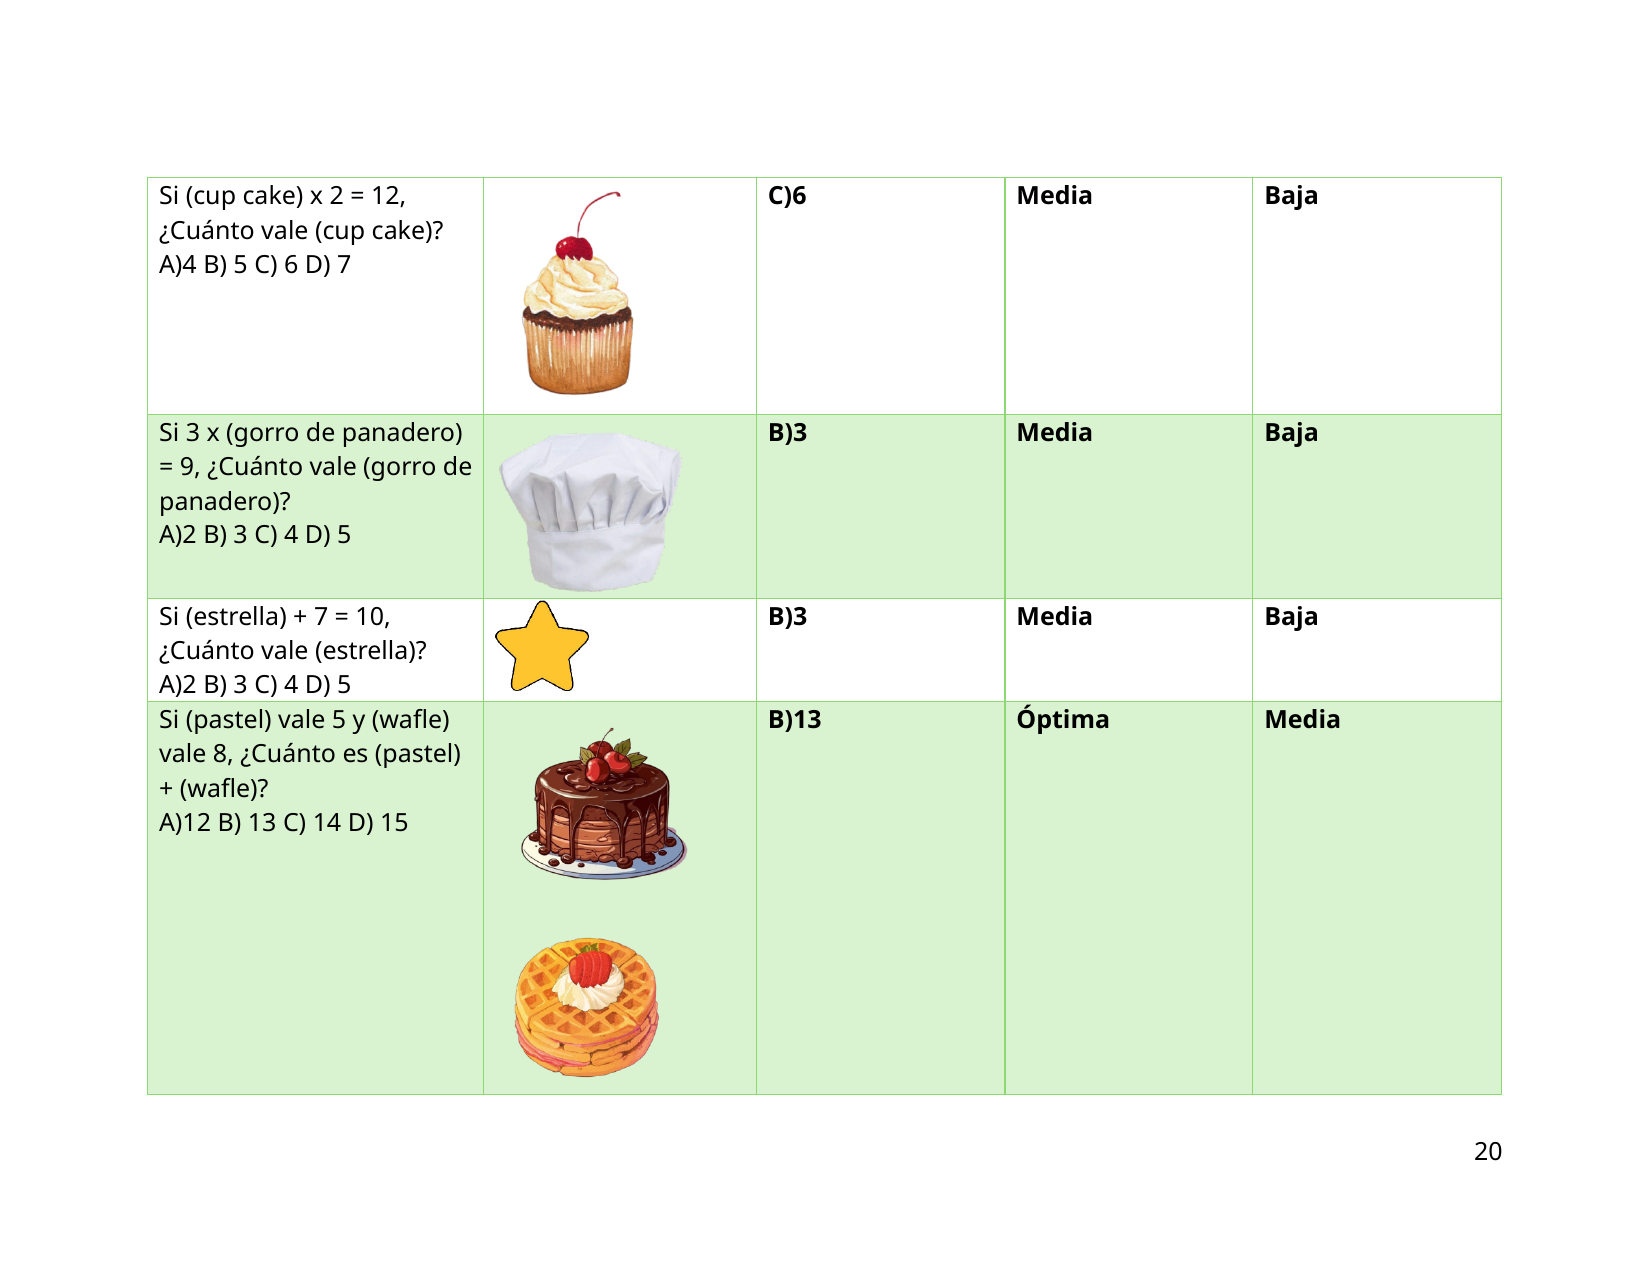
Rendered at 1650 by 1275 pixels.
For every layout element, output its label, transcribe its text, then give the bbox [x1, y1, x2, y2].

table_cell [663, 178, 756, 414]
table_cell [484, 702, 495, 1094]
table_cell Baja [1253, 415, 1501, 598]
table_cell [484, 178, 495, 414]
table_cell Si (cup cake) x 2 = 12, ¿Cuánto vale (cup cake)? A)4 B) 5 C) 6 D) 7 [148, 178, 483, 414]
table_cell Baja [1253, 178, 1501, 414]
table_cell B)13 [757, 702, 1004, 1094]
table_cell Si (estrella) + 7 = 10, ¿Cuánto vale (estrella)? A)2 B) 3 C) 4 D) 5 [148, 599, 483, 701]
table_cell Si 3 x (gorro de panadero) = 9, ¿Cuánto vale (gorro de panadero)? A)2 B) 3 C) 4 D) 5 [148, 415, 483, 598]
table_cell [686, 415, 756, 598]
table_cell [484, 415, 495, 598]
table_cell Óptima [1006, 702, 1252, 1094]
picture [495, 702, 707, 1095]
table_cell B)3 [757, 415, 1004, 598]
table_cell Media [1253, 702, 1501, 1094]
table_cell Media [1006, 178, 1252, 414]
picture [495, 178, 686, 693]
table_cell Media [1006, 415, 1252, 598]
table_cell B)3 [757, 599, 1004, 701]
table_cell [677, 702, 756, 1094]
table_cell [484, 599, 756, 701]
table_cell C)6 [757, 178, 1004, 414]
table_cell Si (pastel) vale 5 y (wafle) vale 8, ¿Cuánto es (pastel) + (wafle)? A)12 B) 13 C) 14 D) 15 [148, 702, 483, 1094]
table_cell Media [1006, 599, 1252, 701]
table_cell Baja [1253, 599, 1501, 701]
